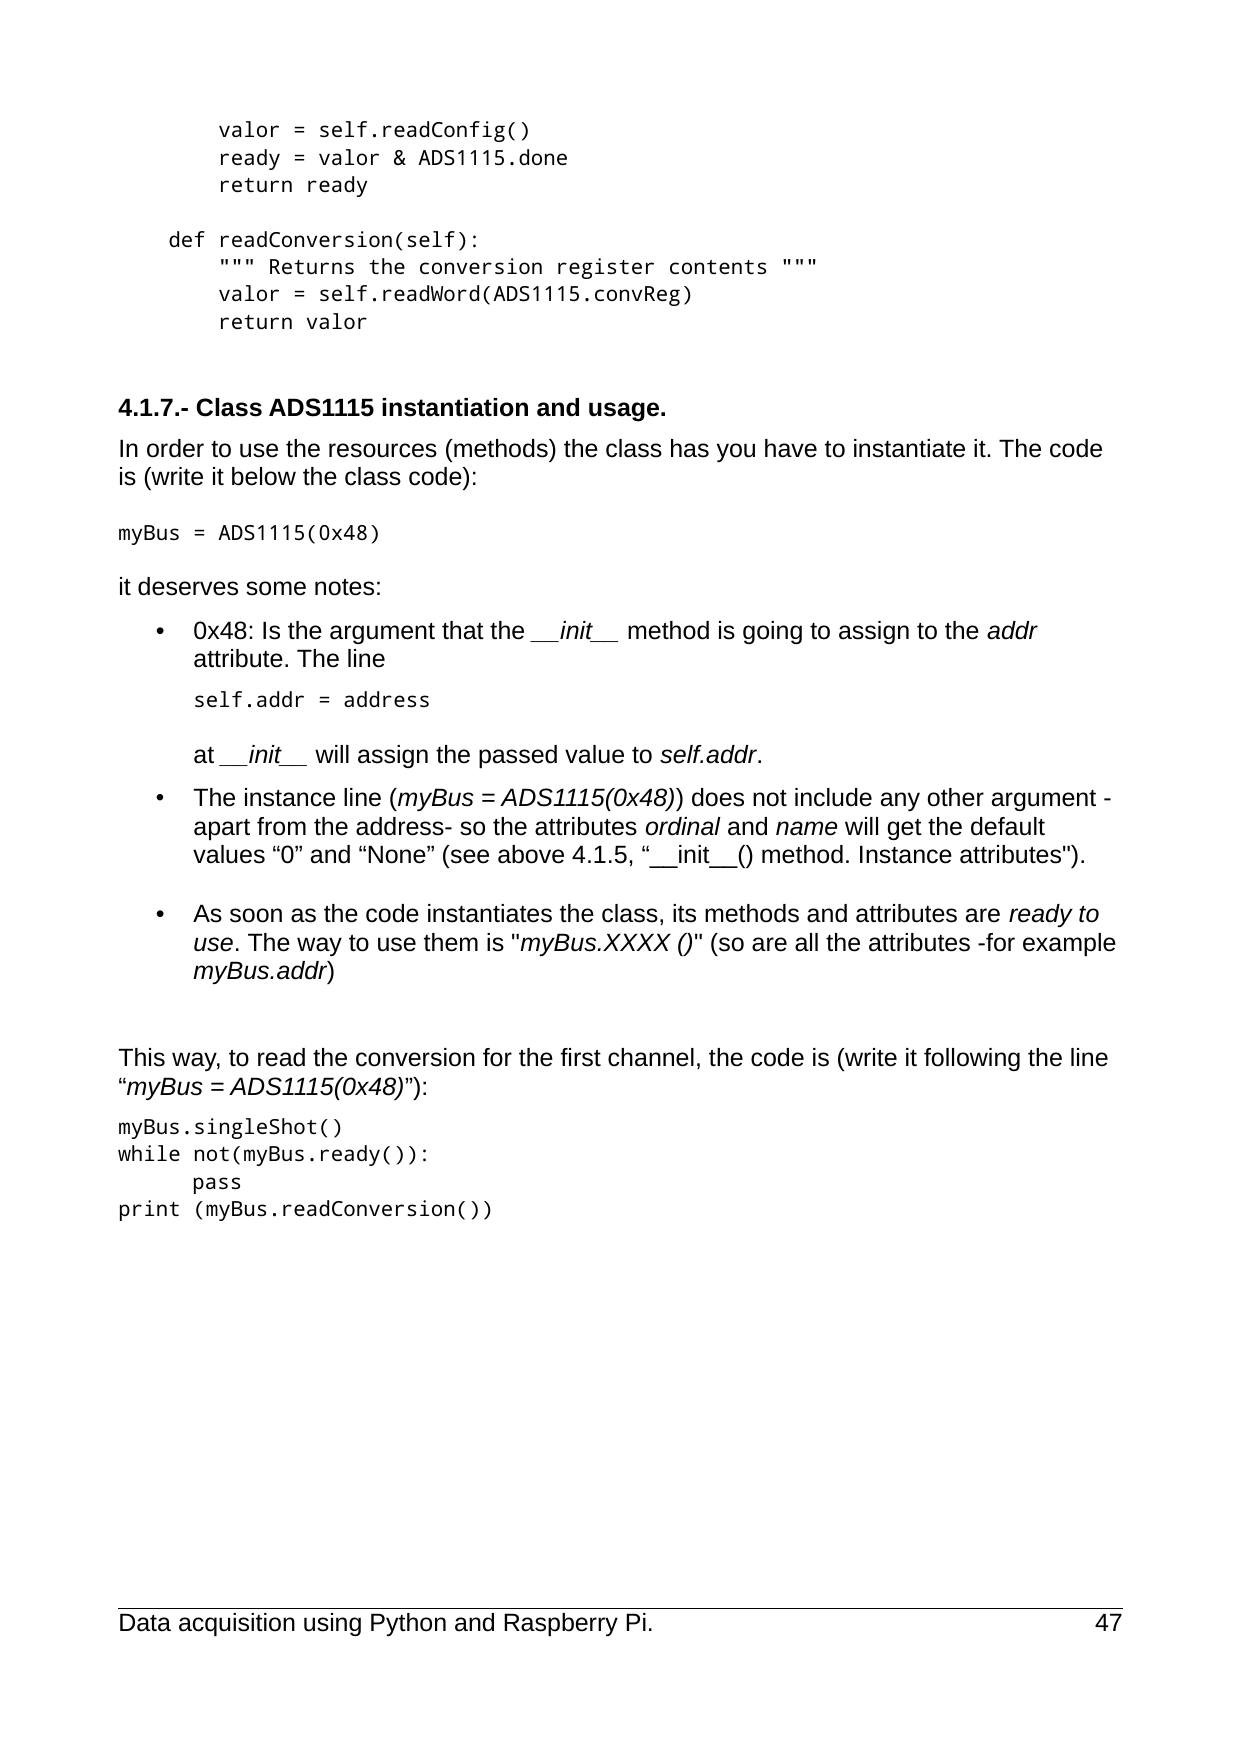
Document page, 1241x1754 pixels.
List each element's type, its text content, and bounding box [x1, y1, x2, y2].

text while not(myBus.ready()): [118, 1142, 1122, 1167]
text return valor [118, 310, 1122, 334]
text In order to use the resources (methods) the class has you have to instantiate it. The code is (write it below the class code): [118, 434, 1122, 491]
subtitle 4.1.7.- Class ADS1115 instantiation and usage. [118, 392, 1122, 421]
text This way, to read the conversion for the first channel, the code is (write it following the line “myBus = ADS1115(0x48)”): [118, 1043, 1122, 1100]
text valor = self.readWord(ADS1115.convReg) [118, 282, 1122, 307]
list The instance line (myBus = ADS1115(0x48)) does not include any other argument -apart from the address- so the attributes ordinal and name will get the default values “0” and “None” (see above 4.1.5, “__init__() method. Instance attributes"). [156, 783, 1122, 869]
text print (myBus.readConversion()) [118, 1197, 1122, 1222]
text pass [118, 1170, 1122, 1194]
text ready = valor & ADS1115.done [118, 146, 1122, 170]
list self.addr = address [156, 688, 1122, 712]
text it deserves some notes: [118, 572, 1122, 601]
text valor = self.readConfig() [118, 118, 1122, 142]
text myBus.singleShot() [118, 1115, 1122, 1139]
list 0x48: Is the argument that the __init__ method is going to assign to the addr attribute. The line [156, 616, 1122, 673]
list As soon as the code instantiates the class, its methods and attributes are ready to use. The way to use them is "myBus.XXXX ()" (so are all the attributes -for example myBus.addr) [156, 899, 1122, 985]
text """ Returns the conversion register contents """ [118, 255, 1122, 279]
text at __init__ will assign the passed value to self.addr. [193, 739, 1122, 768]
text myBus = ADS1115(0x48) [118, 521, 1122, 545]
text return ready [118, 173, 1122, 197]
text def readConversion(self): [118, 228, 1122, 252]
